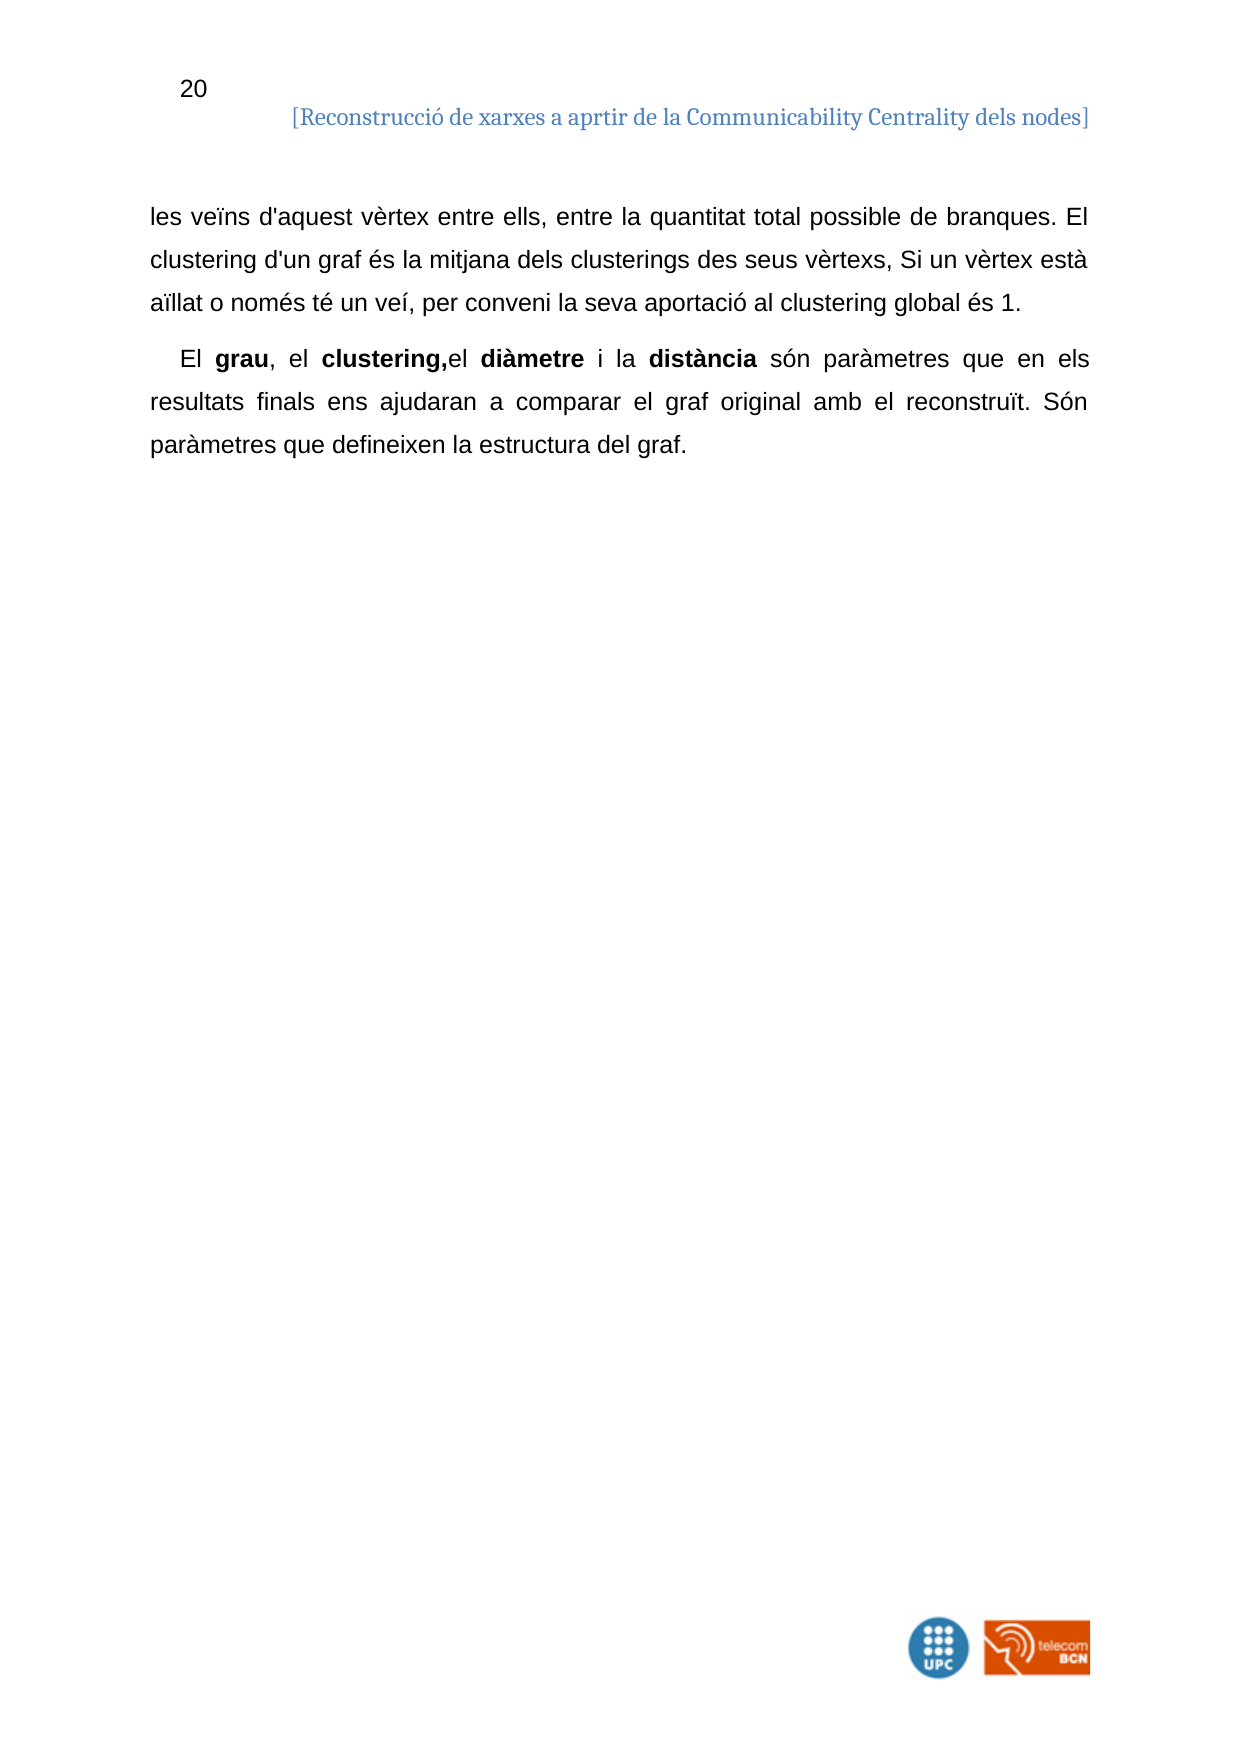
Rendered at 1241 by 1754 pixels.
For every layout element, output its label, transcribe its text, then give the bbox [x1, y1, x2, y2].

text les veïns d'aquest vèrtex entre ells, entre la quantitat total possible de branques. El clustering d'un graf és la mitjana dels clusterings des seus vèrtexs, Si un vèrtex està aïllat o només té un veí, per conveni la seva aportació al clustering global és 1. [150, 202, 1090, 317]
picture [904, 1614, 1091, 1681]
text El grau, el clustering,el diàmetre i la distància són paràmetres que en els resultats finals ens ajudaran a comparar el graf original amb el reconstruït. Són paràmetres que defineixen la estructura del graf. [150, 343, 1090, 458]
